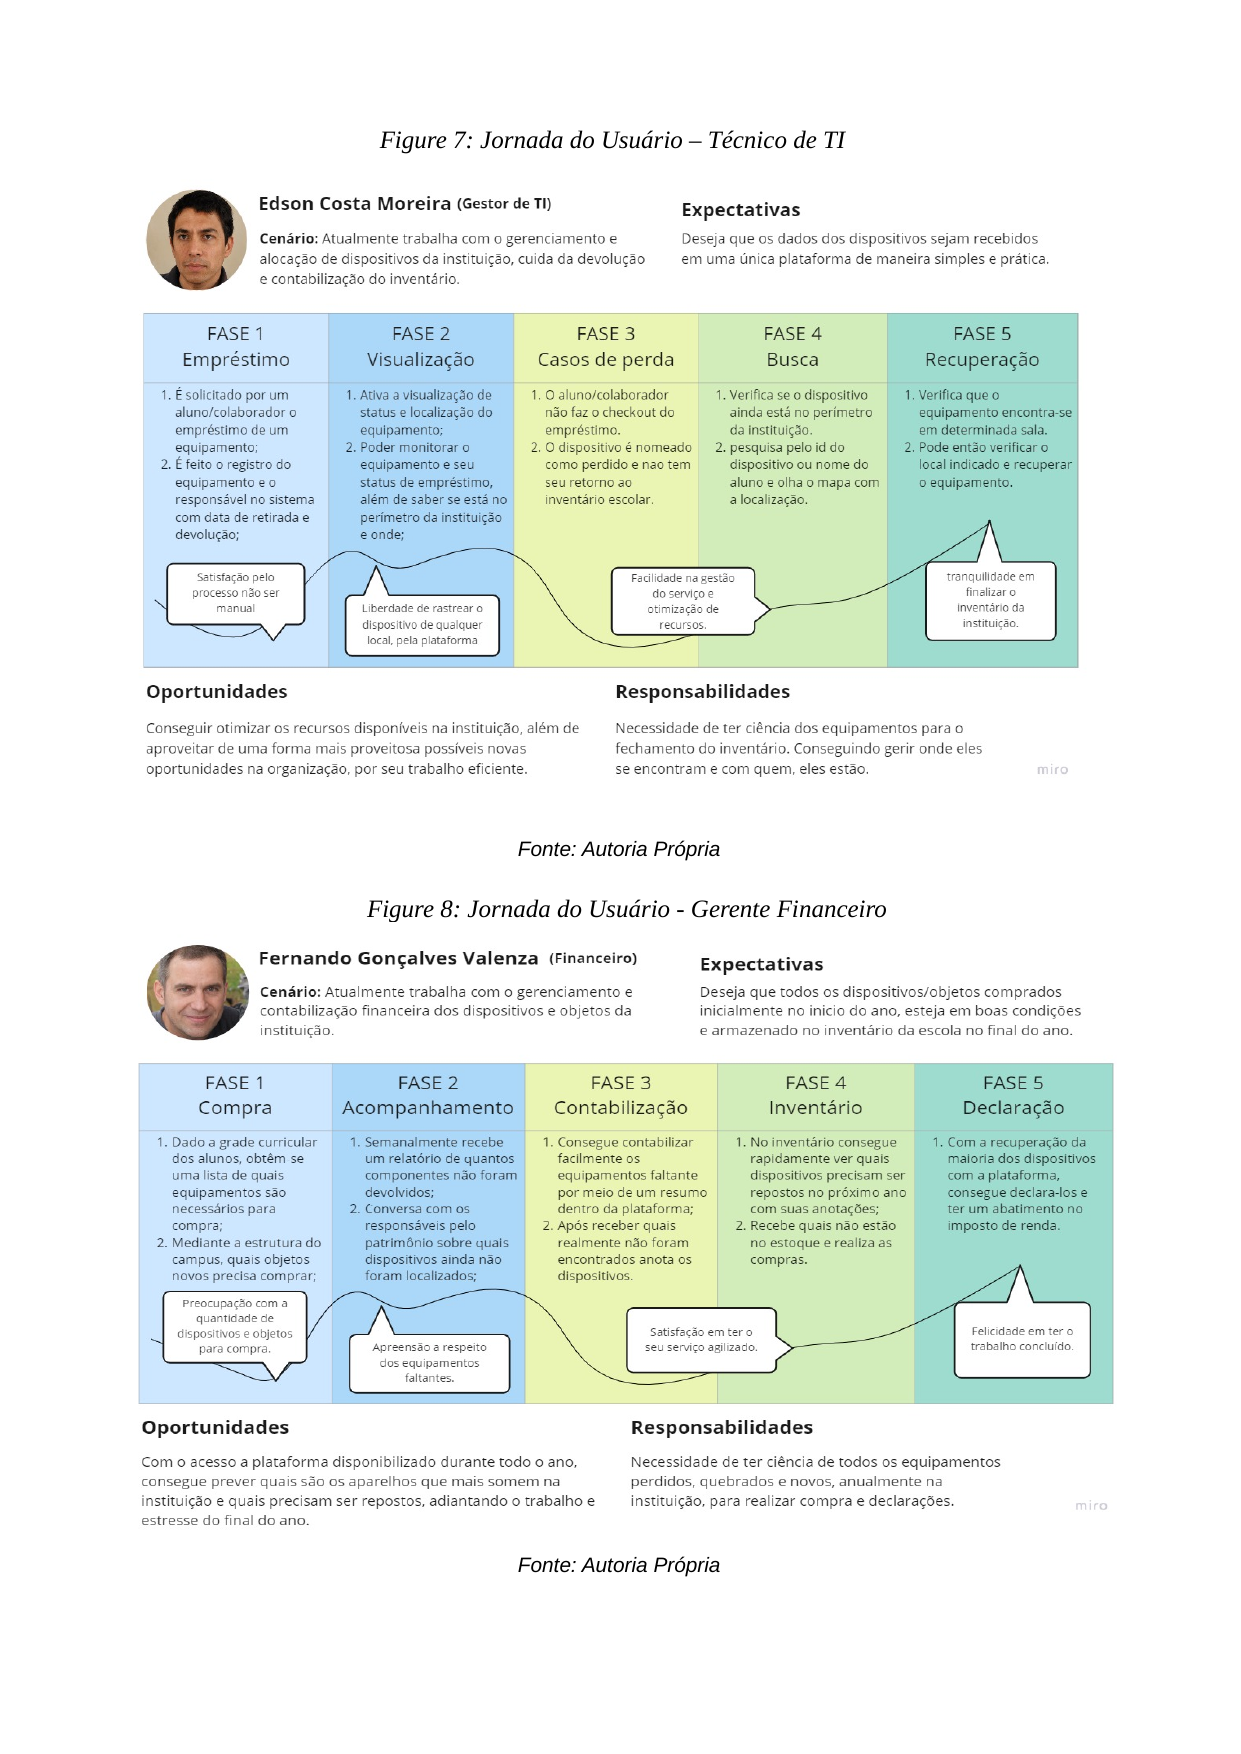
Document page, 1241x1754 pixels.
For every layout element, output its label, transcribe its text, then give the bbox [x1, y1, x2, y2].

text Fonte: Autoria Própria [118, 881, 1122, 1577]
text [126, 1531, 1130, 1541]
text Fonte: Autoria Própria [118, 113, 1122, 860]
text Figure 8: Jornada do Usuário - Gerente Financeiro [126, 894, 1130, 922]
picture [126, 922, 1130, 1531]
text Figure 7: Jornada do Usuário – Técnico de TI [126, 126, 1101, 154]
picture [126, 166, 1090, 796]
text [126, 882, 1130, 894]
